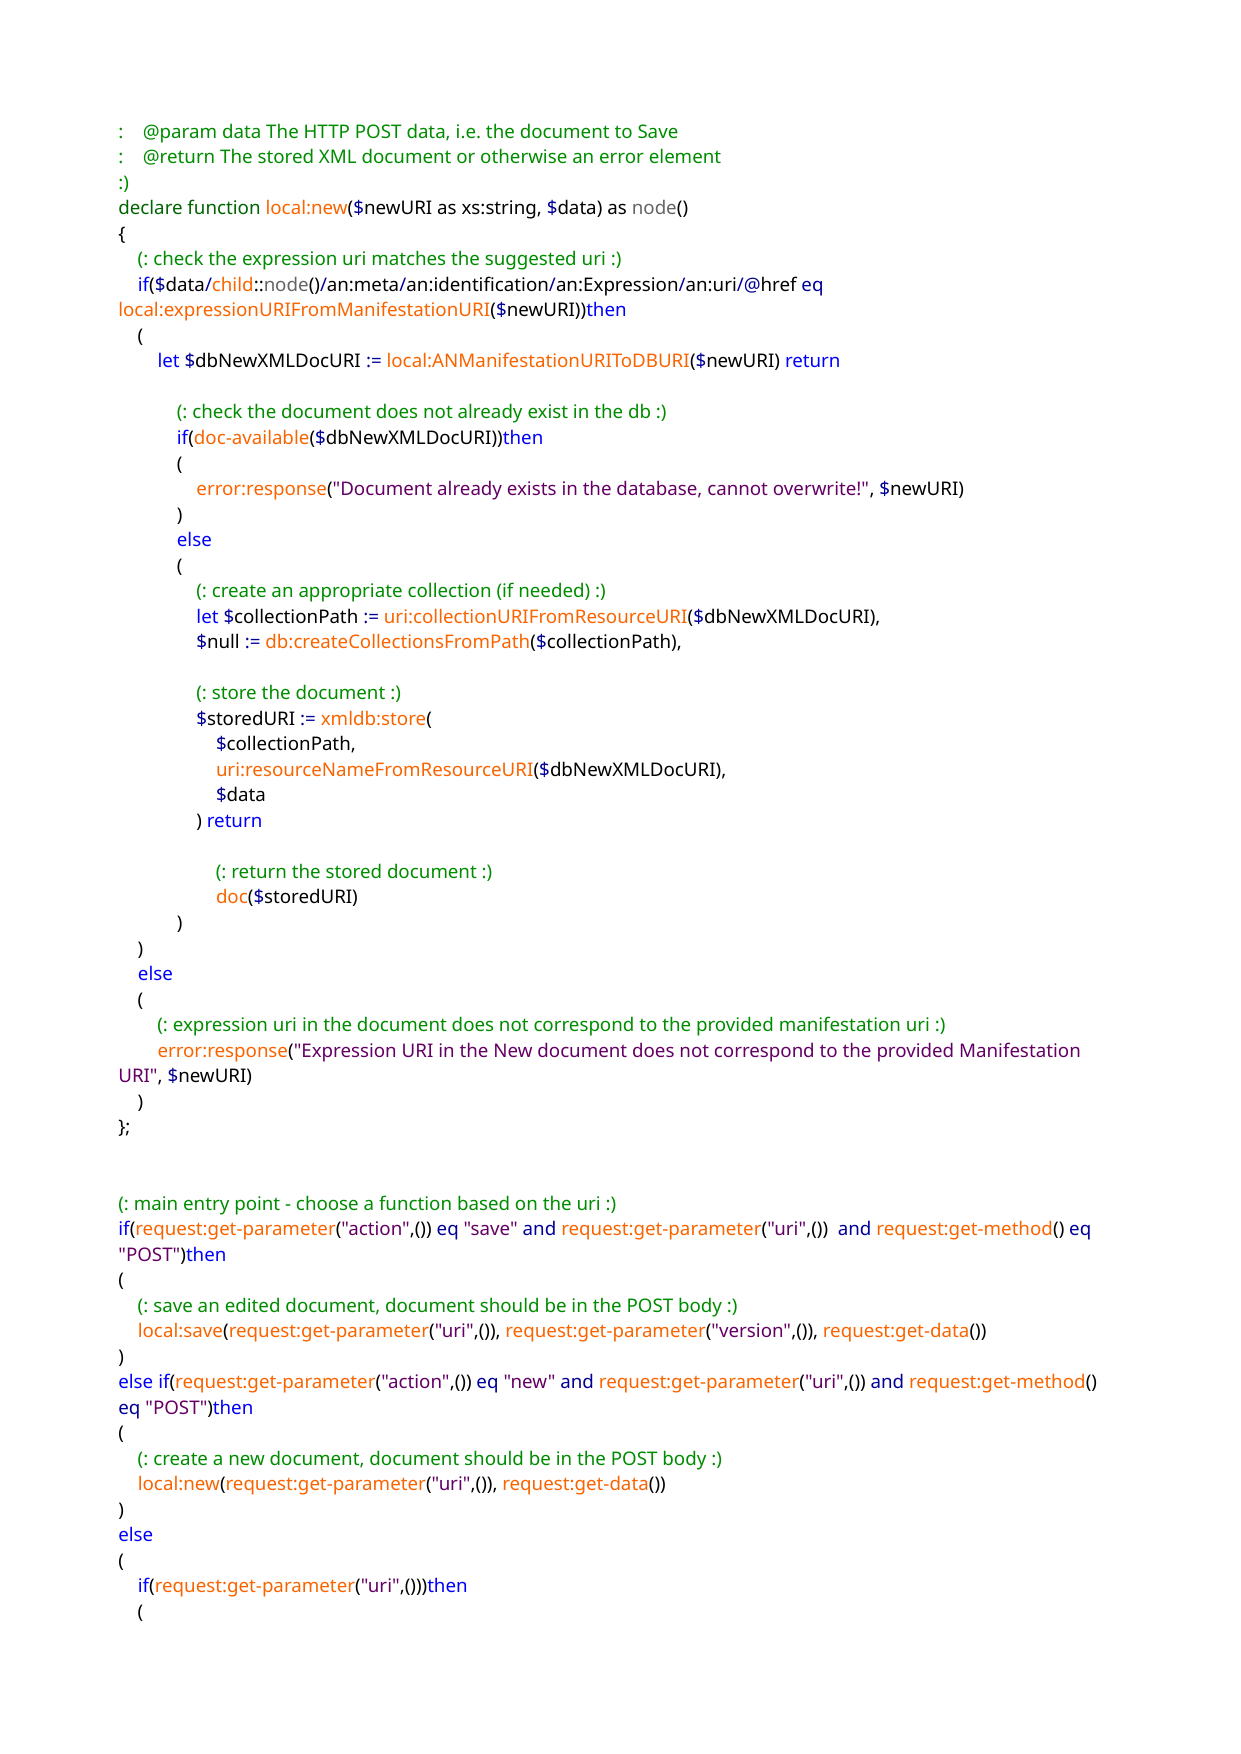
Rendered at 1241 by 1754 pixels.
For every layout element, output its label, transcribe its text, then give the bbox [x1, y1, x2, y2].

text ) [118, 909, 1122, 935]
text (: expression uri in the document does not correspond to the provided manifestation uri :) [118, 1011, 1122, 1037]
text ( [118, 322, 1122, 348]
text if(doc-available($dbNewXMLDocURI))then [118, 424, 1122, 450]
text ( [118, 1598, 1122, 1624]
text ) [118, 935, 1122, 960]
text ) return [118, 807, 1122, 833]
text let $dbNewXMLDocURI := local:ANManifestationURIToDBURI($newURI) return [118, 348, 1122, 373]
text ( [118, 450, 1122, 475]
text if(request:get-parameter("action",()) eq "save" and request:get-parameter("uri",()) and request:get-method() eq "POST")then [118, 1216, 1122, 1267]
text if($data/child::node()/an:meta/an:identification/an:Expression/an:uri/@href eq local:expressionURIFromManifestationURI($newURI))then [118, 271, 1122, 322]
text : @param data The HTTP POST data, i.e. the document to Save [118, 118, 1122, 144]
text local:save(request:get-parameter("uri",()), request:get-parameter("version",()), request:get-data()) [118, 1318, 1122, 1343]
text ( [118, 1267, 1122, 1292]
text else [118, 1522, 1122, 1547]
text : @return The stored XML document or otherwise an error element [118, 144, 1122, 169]
text (: store the document :) [118, 679, 1122, 705]
text :) [118, 169, 1122, 195]
text error:response("Document already exists in the database, cannot overwrite!", $newURI) [118, 475, 1122, 501]
text ( [118, 1420, 1122, 1445]
text { [118, 220, 1122, 246]
text $collectionPath, [118, 731, 1122, 756]
text local:new(request:get-parameter("uri",()), request:get-data()) [118, 1471, 1122, 1496]
text uri:resourceNameFromResourceURI($dbNewXMLDocURI), [118, 756, 1122, 782]
text else if(request:get-parameter("action",()) eq "new" and request:get-parameter("uri",()) and request:get-method() eq "POST")then [118, 1369, 1122, 1420]
text }; [118, 1113, 1122, 1139]
text doc($storedURI) [118, 884, 1122, 909]
text (: check the document does not already exist in the db :) [118, 399, 1122, 424]
text $data [118, 782, 1122, 807]
text $null := db:createCollectionsFromPath($collectionPath), [118, 628, 1122, 654]
text ( [118, 986, 1122, 1011]
text ( [118, 1547, 1122, 1573]
text let $collectionPath := uri:collectionURIFromResourceURI($dbNewXMLDocURI), [118, 603, 1122, 628]
text else [118, 526, 1122, 552]
text $storedURI := xmldb:store( [118, 705, 1122, 731]
text (: check the expression uri matches the suggested uri :) [118, 246, 1122, 271]
text else [118, 960, 1122, 986]
text (: main entry point - choose a function based on the uri :) [118, 1190, 1122, 1216]
text ( [118, 552, 1122, 577]
text (: return the stored document :) [118, 858, 1122, 884]
text ) [118, 1343, 1122, 1369]
text (: create a new document, document should be in the POST body :) [118, 1445, 1122, 1471]
text ) [118, 1496, 1122, 1522]
text ) [118, 1088, 1122, 1113]
text if(request:get-parameter("uri",()))then [118, 1573, 1122, 1598]
text declare function local:new($newURI as xs:string, $data) as node() [118, 195, 1122, 220]
text ) [118, 501, 1122, 526]
text (: create an appropriate collection (if needed) :) [118, 577, 1122, 603]
text error:response("Expression URI in the New document does not correspond to the provided Manifestation URI", $newURI) [118, 1037, 1122, 1088]
text (: save an edited document, document should be in the POST body :) [118, 1292, 1122, 1318]
